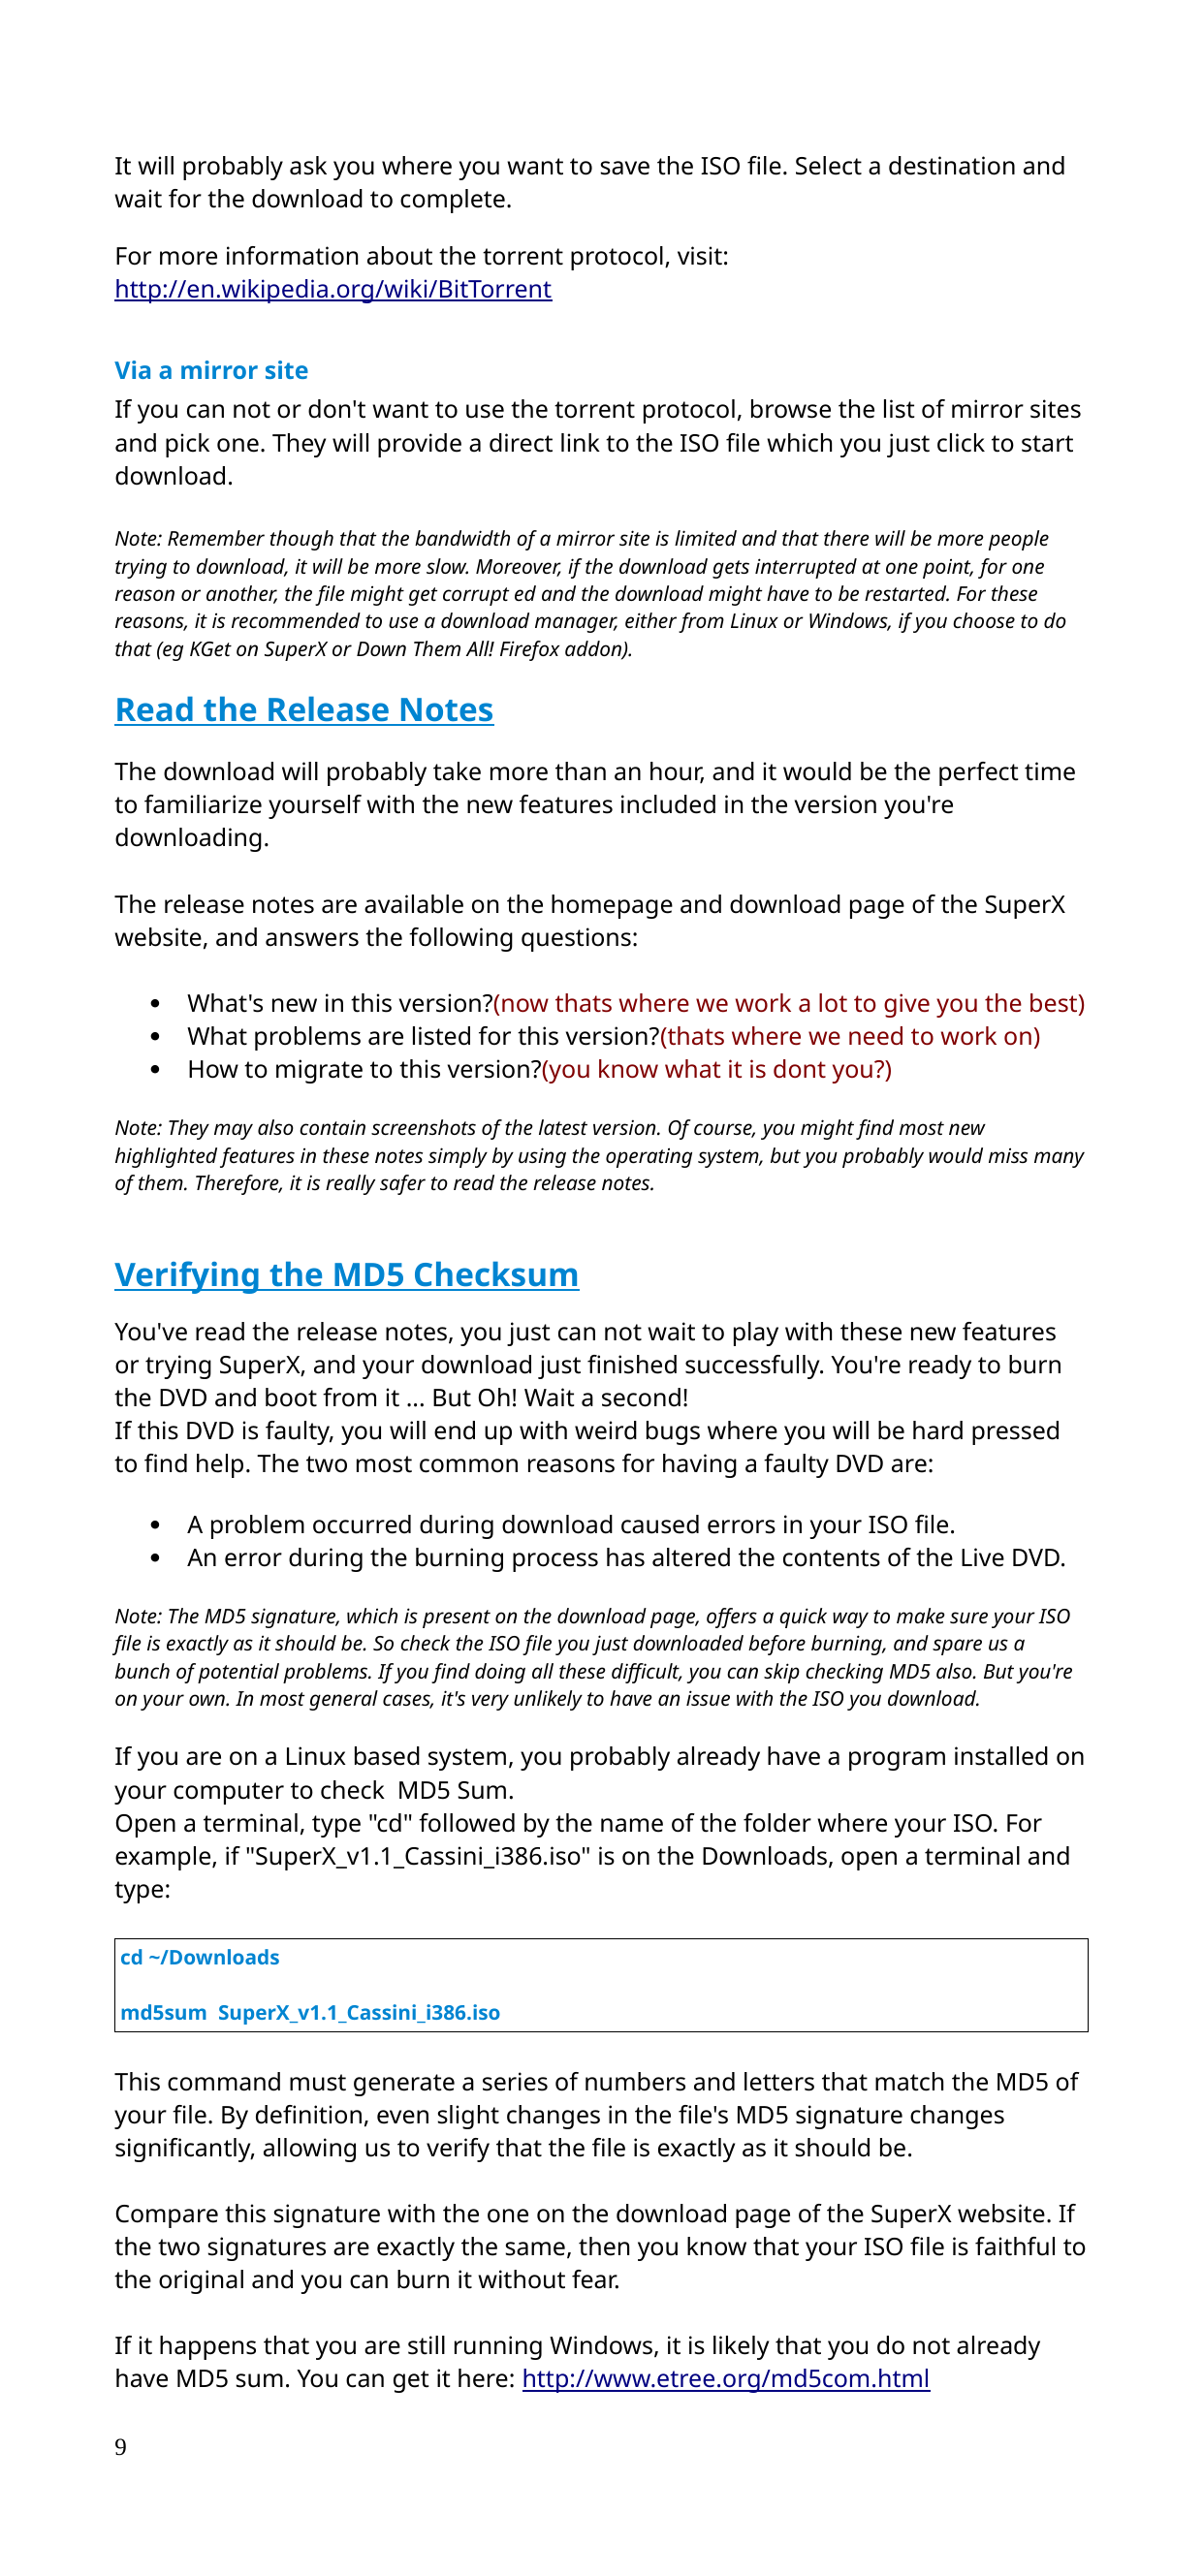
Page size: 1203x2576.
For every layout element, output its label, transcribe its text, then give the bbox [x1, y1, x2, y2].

text Note: Remember though that the bandwidth of a mirror site is limited and that there will be more people trying to download, it will be more slow. Moreover, if the download gets interrupted at one point, for one reason or another, the file might get corrupt ed and the download might have to be restarted. For these reasons, it is recommended to use a download manager, either from Linux or Windows, if you choose to do that (eg KGet on SuperX or Down Them All! Firefox addon). [114, 524, 1088, 662]
text Note: The MD5 signature, which is present on the download page, offers a quick way to make sure your ISO file is exactly as it should be. So check the ISO file you just downloaded before burning, and spare us a bunch of potential problems. If you find doing all these difficult, you can skip checking MD5 also. But you're on your own. In most general cases, it's very unlikely to have an issue with the ISO you download. [114, 1602, 1088, 1712]
table_header cd ~/Downloads md5sum SuperX_v1.1_Cassini_i386.iso [115, 1939, 1088, 2031]
list A problem occurred during download caused errors in your ISO file. [151, 1508, 1088, 1541]
text For more information about the torrent protocol, visit: http://en.wikipedia.org/wiki/BitTorrent [114, 239, 1088, 305]
text If it happens that you are still running Windows, it is likely that you do not already have MD5 sum. You can get it here: http://www.etree.org/md5com.html [114, 2329, 1088, 2395]
text You've read the release notes, you just can not wait to play with these new features or trying SuperX, and your download just finished successfully. You're ready to burn the DVD and boot from it ... But Oh! Wait a second! [114, 1315, 1088, 1414]
text Open a terminal, type "cd" followed by the name of the folder where your ISO. For example, if "SuperX_v1.1_Cassini_i386.iso" is on the Downloads, open a terminal and type: [114, 1806, 1088, 1904]
text The download will probably take more than an hour, and it would be the perfect time to familiarize yourself with the new features included in the version you're downloading. [114, 755, 1088, 854]
list An error during the burning process has altered the contents of the Live DVD. [151, 1541, 1088, 1574]
text If you can not or don't want to use the torrent protocol, browse the list of mirror sites and pick one. They will provide a direct link to the ISO file which you just click to start download. [114, 393, 1088, 491]
text This command must generate a series of numbers and letters that match the MD5 of your file. By definition, even slight changes in the file's MD5 signature changes significantly, allowing us to verify that the file is exactly as it should be. [114, 2065, 1088, 2164]
text If this DVD is faulty, you will end up with weird bugs where you will be hard pressed to find help. The two most common reasons for having a faulty DVD are: [114, 1414, 1088, 1480]
text If you are on a Linux based system, you probably already have a program installed on your computer to check MD5 Sum. [114, 1740, 1088, 1806]
list How to migrate to this version?(you know what it is dont you?) [151, 1052, 1088, 1085]
list What's new in this version?(now thats where we work a lot to give you the best) [151, 987, 1088, 1020]
text The release notes are available on the homepage and download page of the SuperX website, and answers the following questions: [114, 887, 1088, 953]
list What problems are listed for this version?(thats where we need to work on) [151, 1020, 1088, 1052]
text It will probably ask you where you want to save the ISO file. Select a destination and wait for the download to complete. [114, 148, 1088, 215]
text Compare this signature with the one on the download page of the SuperX website. If the two signatures are exactly the same, then you know that your ISO file is faithful to the original and you can burn it without fear. [114, 2197, 1088, 2296]
text Verifying the MD5 Checksum [114, 1251, 1088, 1296]
subtitle Via a mirror site [114, 354, 1088, 387]
text Note: They may also contain screenshots of the latest version. Of course, you might find most new highlighted features in these notes simply by using the operating system, but you probably would miss many of them. Therefore, it is really safer to read the release notes. [114, 1114, 1088, 1196]
text Read the Release Notes [114, 686, 1088, 731]
